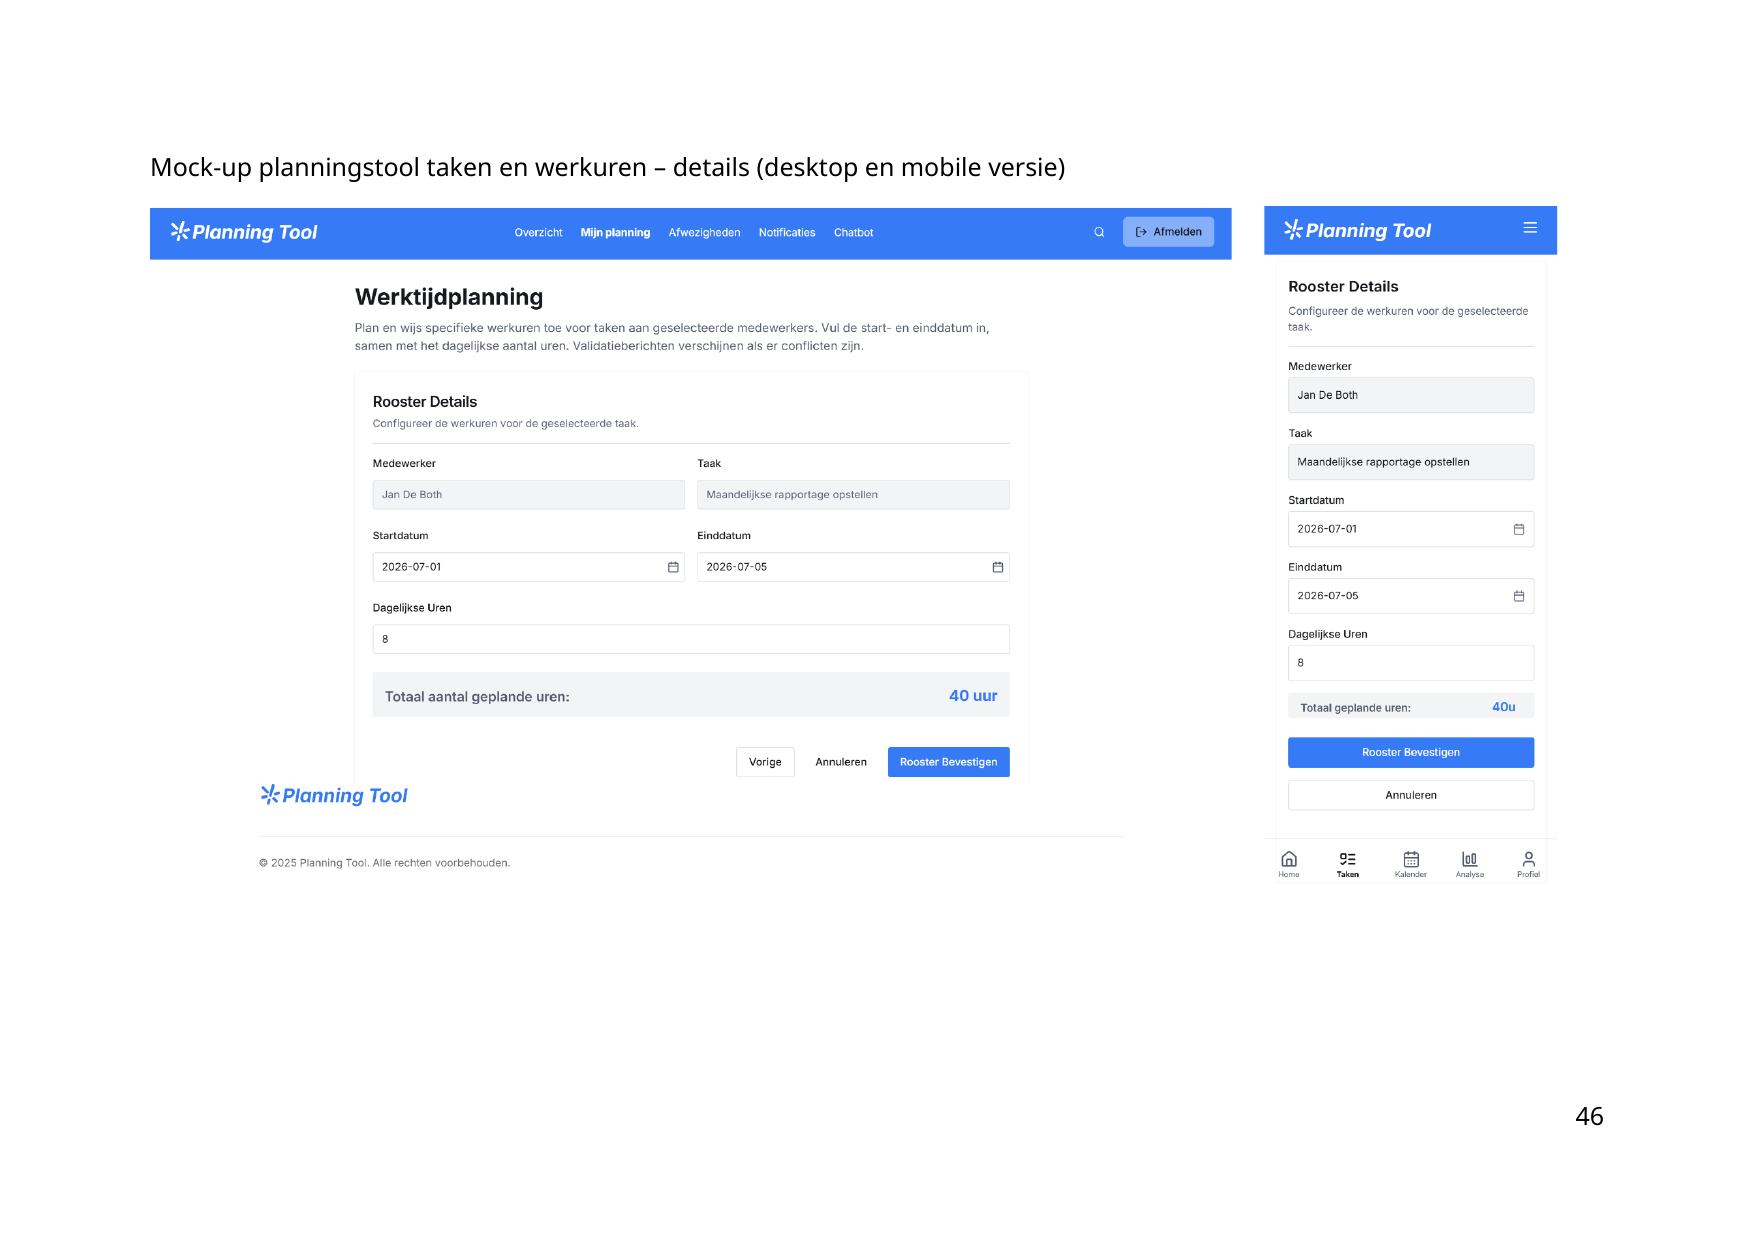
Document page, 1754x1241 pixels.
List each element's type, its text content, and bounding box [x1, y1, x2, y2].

picture [1264, 206, 1558, 886]
text Mock-up planningstool taken en werkuren – details (desktop en mobile versie) [150, 150, 1604, 184]
picture [150, 206, 1232, 886]
